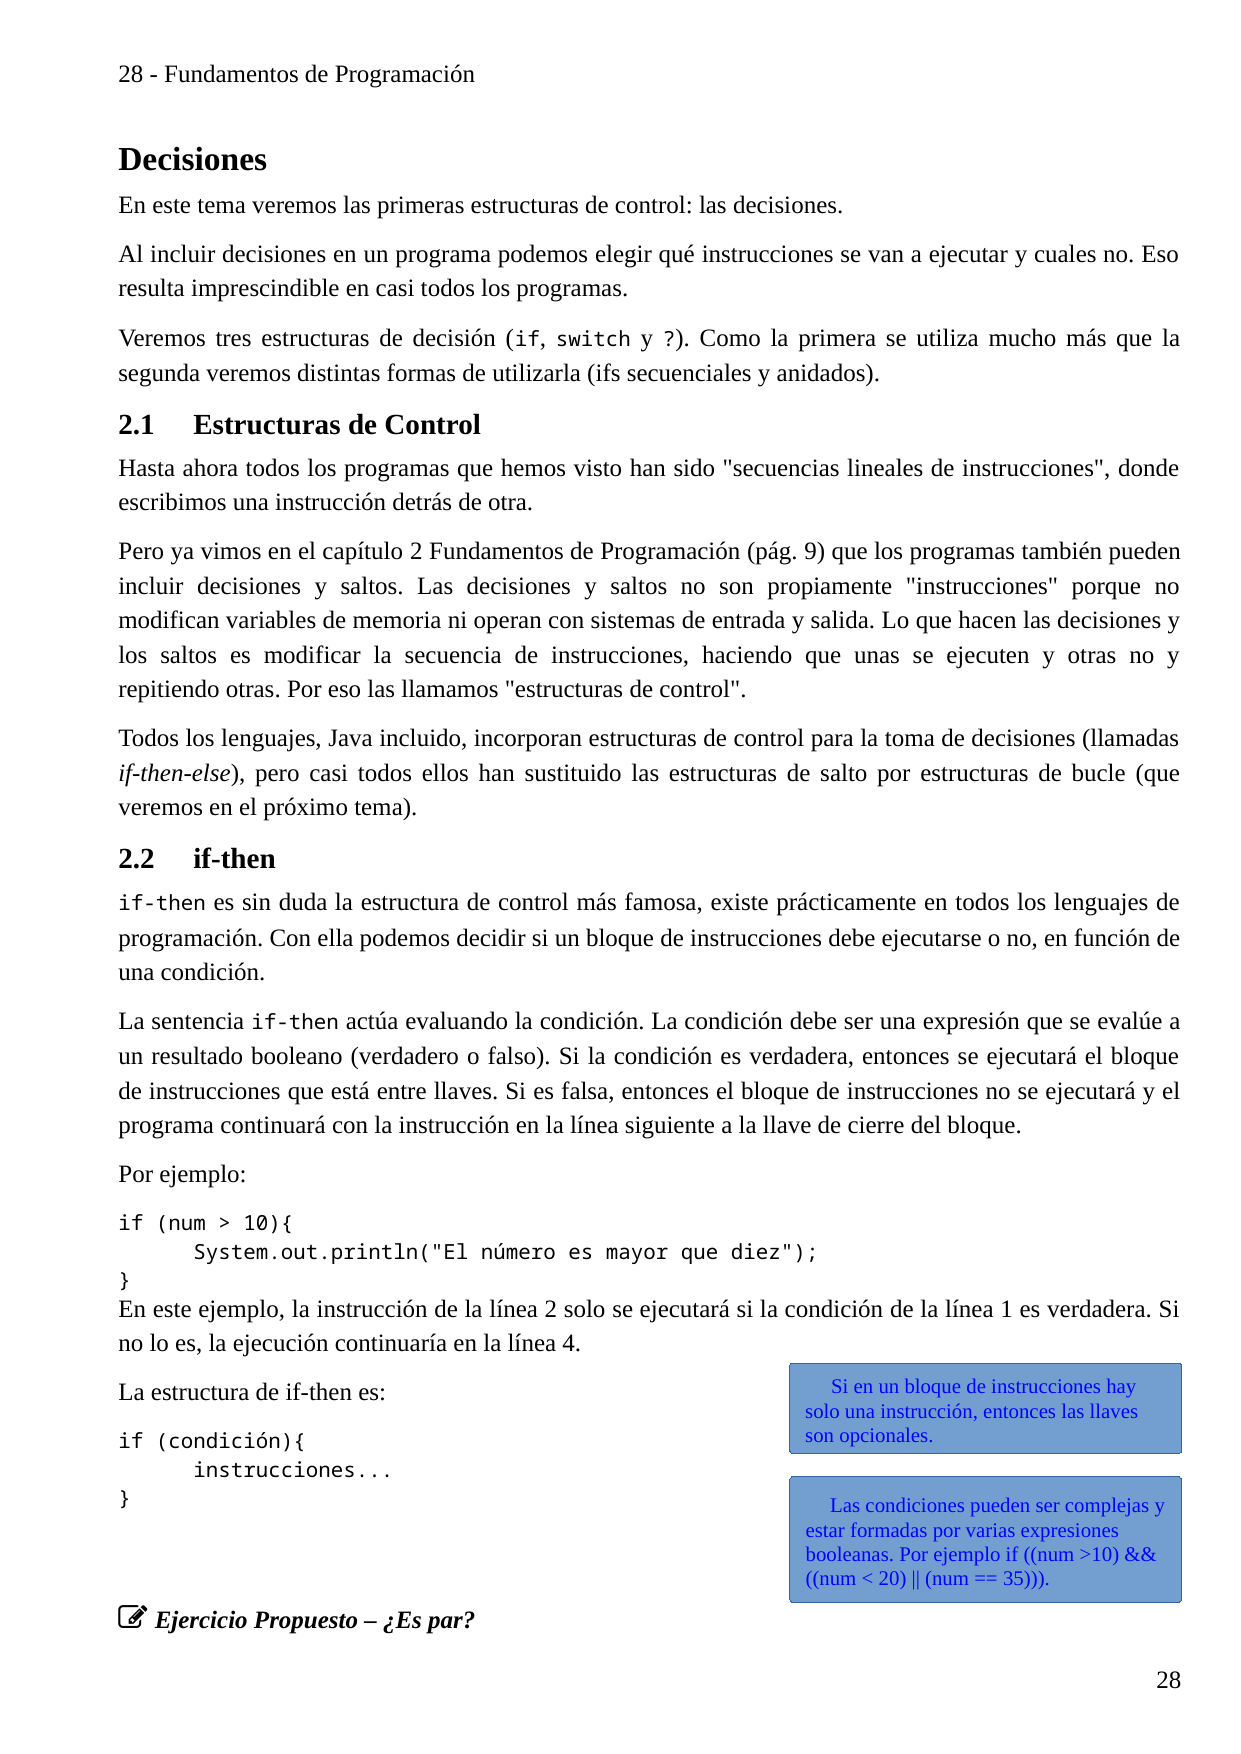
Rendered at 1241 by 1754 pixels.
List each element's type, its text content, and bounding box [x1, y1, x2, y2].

text System.out.println("El número es mayor que diez"); [118, 1237, 1181, 1265]
text if-then es sin duda la estructura de control más famosa, existe prácticamente en todos los lenguajes de programación. Con ella podemos decidir si un bloque de instrucciones debe ejecutarse o no, en función de una condición. [118, 887, 1181, 986]
text Hasta ahora todos los programas que hemos visto han sido "secuencias lineales de instrucciones", donde escribimos una instrucción detrás de otra. [118, 453, 1181, 516]
text Pero ya vimos en el capítulo 1 Fundamentos de Programación (pág. 11) que los programas también pueden incluir decisiones y saltos. Las decisiones y saltos no son propiamente "instrucciones" porque no modifican variables de memoria ni operan con sistemas de entrada y salida. Lo que hacen las decisiones y los saltos es modificar la secuencia de instrucciones, haciendo que unas se ejecuten y otras no y repitiendo otras. Por eso las llamamos "estructuras de control". [118, 536, 1181, 703]
text if (condición){ [118, 1426, 1181, 1455]
text En este tema veremos las primeras estructuras de control: las decisiones. [118, 190, 1181, 219]
text Todos los lenguajes, Java incluido, incorporan estructuras de control para la toma de decisiones (llamadas if-then-else), pero casi todos ellos han sustituido las estructuras de salto por estructuras de bucle (que veremos en el próximo tema). [118, 723, 1181, 821]
text Veremos tres estructuras de decisión (if, switch y ?). Como la primera se utiliza mucho más que la segunda veremos distintas formas de utilizarla (ifs secuenciales y anidados). [118, 323, 1181, 387]
text if (num > 10){ [118, 1208, 1181, 1237]
text La sentencia if-then actúa evaluando la condición. La condición debe ser una expresión que se evalúe a un resultado booleano (verdadero o falso). Si la condición es verdadera, entonces se ejecutará el bloque de instrucciones que está entre llaves. Si es falsa, entonces el bloque de instrucciones no se ejecutará y el programa continuará con la instrucción en la línea siguiente a la llave de cierre del bloque. [118, 1006, 1181, 1139]
text  Ejercicio Propuesto – ¿Es par? [118, 1601, 1181, 1635]
text } [118, 1265, 1181, 1294]
subtitle if-then [118, 841, 1181, 875]
text instrucciones... [118, 1455, 1181, 1483]
text Por ejemplo: [118, 1159, 1181, 1188]
subtitle Decisiones [118, 139, 1181, 177]
text La estructura de if-then es: [118, 1377, 789, 1406]
text } [118, 1483, 789, 1512]
subtitle Estructuras de Control [118, 407, 1181, 440]
text Al incluir decisiones en un programa podemos elegir qué instrucciones se van a ejecutar y cuales no. Eso resulta imprescindible en casi todos los programas. [118, 239, 1181, 302]
text En este ejemplo, la instrucción de la línea 2 solo se ejecutará si la condición de la línea 1 es verdadera. Si no lo es, la ejecución continuaría en la línea 4. [118, 1294, 1181, 1357]
